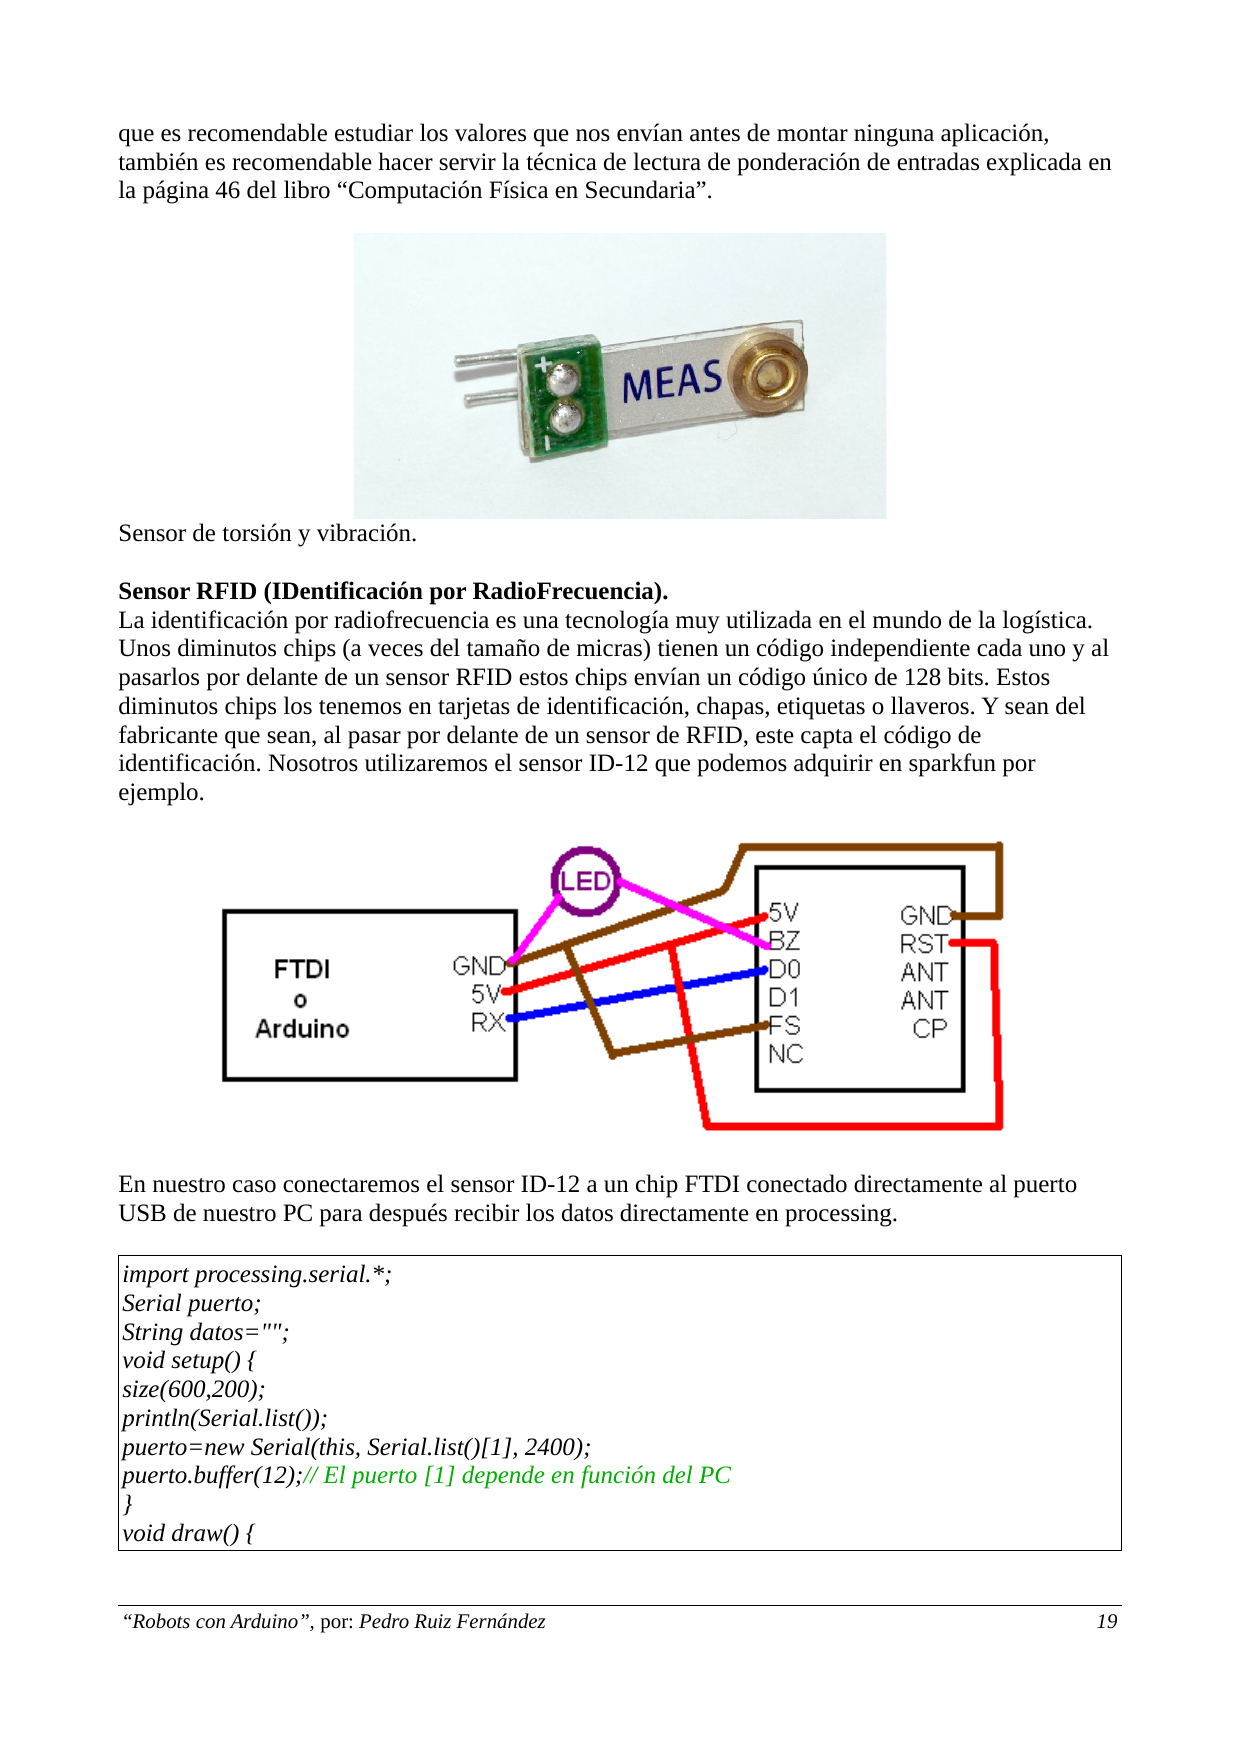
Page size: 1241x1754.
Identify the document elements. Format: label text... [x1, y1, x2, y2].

text void setup() { [119, 1342, 1121, 1370]
text size(600,200); [119, 1370, 1121, 1399]
picture [199, 834, 1041, 1170]
text String datos=""; [119, 1313, 1121, 1342]
text Sensor RFID (IDentificación por RadioFrecuencia). [118, 576, 1122, 605]
text println(Serial.list()); [119, 1399, 1121, 1428]
text puerto=new Serial(this, Serial.list()[1], 2400); [119, 1428, 1121, 1457]
text Serial puerto; [119, 1284, 1121, 1313]
text Sensor de torsión y vibración. [118, 233, 1122, 547]
text import processing.serial.*; [119, 1256, 1121, 1284]
text void draw() { [119, 1514, 1121, 1550]
text puerto.buffer(12);// El puerto [1] depende en función del PC [119, 1457, 1121, 1485]
text que es recomendable estudiar los valores que nos envían antes de montar ninguna aplicación, también es recomendable hacer servir la técnica de lectura de ponderación de entradas explicada en la página 46 del libro “Computación Física en Secundaria”. [118, 118, 1122, 204]
picture [353, 233, 887, 519]
text } [119, 1485, 1121, 1514]
text La identificación por radiofrecuencia es una tecnología muy utilizada en el mundo de la logística. Unos diminutos chips (a veces del tamaño de micras) tienen un código independiente cada uno y al pasarlos por delante de un sensor RFID estos chips envían un código único de 128 bits. Estos diminutos chips los tenemos en tarjetas de identificación, chapas, etiquetas o llaveros. Y sean del fabricante que sean, al pasar por delante de un sensor de RFID, este capta el código de identificación. Nosotros utilizaremos el sensor ID-12 que podemos adquirir en sparkfun por ejemplo. [118, 605, 1122, 806]
text En nuestro caso conectaremos el sensor ID-12 a un chip FTDI conectado directamente al puerto USB de nuestro PC para después recibir los datos directamente en processing. [118, 835, 1122, 1227]
